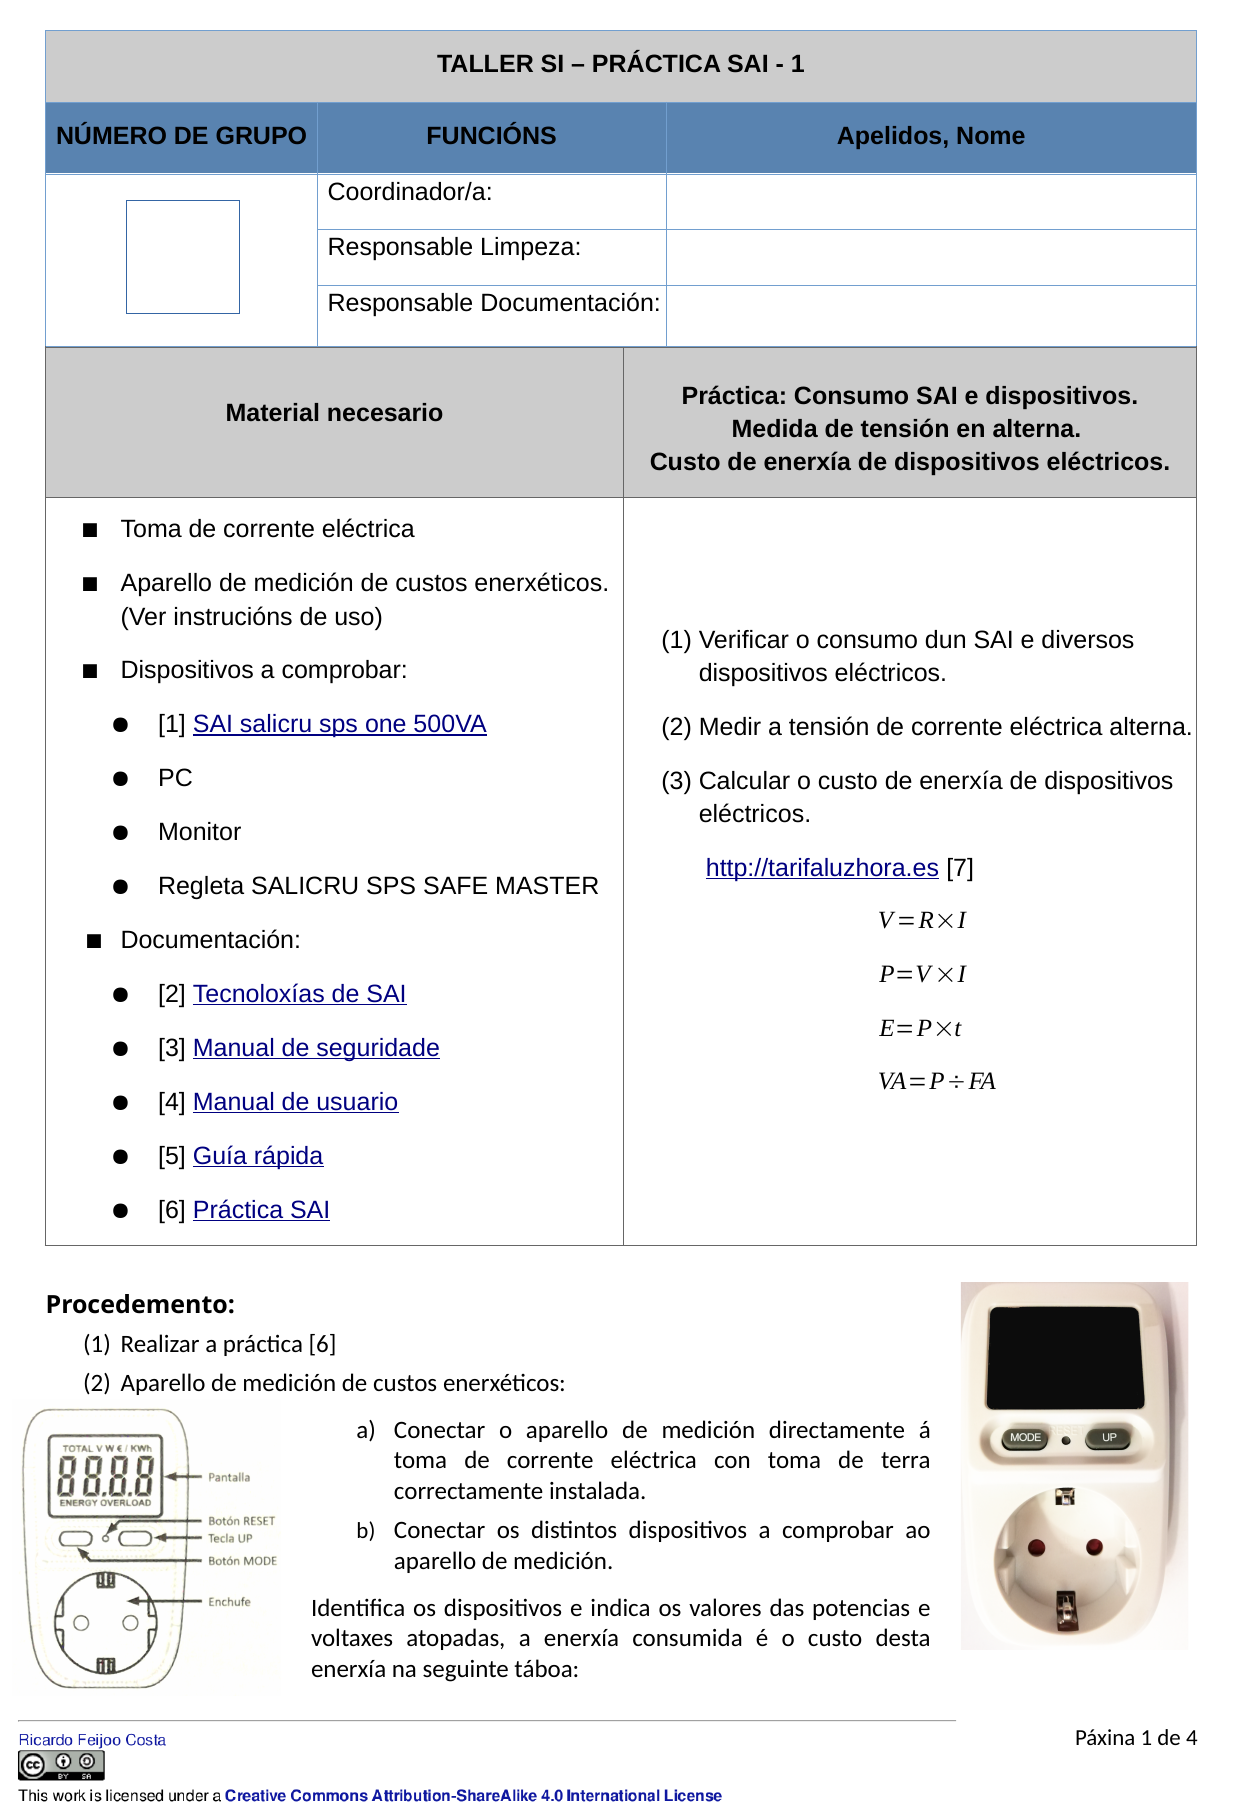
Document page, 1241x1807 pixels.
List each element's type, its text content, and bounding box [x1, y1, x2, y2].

table_cell NÚMERO DE GRUPO [46, 103, 317, 173]
table_cell Responsable Limpeza: [318, 230, 666, 284]
list Conectar o aparello de medición directamente á toma de corrente eléctrica con toma de terra correctamente instalada. [282, 1414, 960, 1506]
table_cell Responsable Documentación: [318, 286, 666, 346]
table_cell Verificar o consumo dun SAI e diversos dispositivos eléctricos. Medir a tensión de corrente eléctrica alterna. Calcular o custo de enerxía de dispositivos eléctricos. http://tarifaluzhora.es [7] [624, 498, 1196, 1245]
table_header Práctica: Consumo SAI e dispositivos. Medida de tensión en alterna. Custo de enerxía de dispositivos eléctricos. [624, 348, 1196, 497]
table_cell Toma de corrente eléctrica Aparello de medición de custos enerxéticos. (Ver instrucións de uso) Dispositivos a comprobar: [1] SAI salicru sps one 500VA PC Monitor Regleta SALICRU SPS SAFE MASTER Documentación: [2] Tecnoloxías de SAI [3] Manual de seguridade [4] Manual de usuario [5] Guía rápida [6] Práctica SAI [46, 498, 623, 1245]
table_cell [667, 286, 1196, 346]
picture [960, 1282, 1189, 1650]
text [1189, 1287, 1197, 1321]
list Realizar a práctica [6] [83, 1328, 960, 1358]
table_header TALLER SI – PRÁCTICA SAI - 1 [46, 31, 1196, 102]
table_cell [667, 175, 1196, 229]
list Identifica os dispositivos e indica os valores das potencias e voltaxes atopadas, a enerxía consumida é o custo desta enerxía na seguinte táboa: [282, 1592, 1197, 1683]
table_cell Apelidos, Nome [667, 103, 1196, 173]
table_cell Coordinador/a: [318, 175, 666, 229]
list Conectar os distintos dispositivos a comprobar ao aparello de medición. [282, 1514, 960, 1575]
picture [12, 1399, 282, 1696]
table_cell [46, 175, 317, 346]
picture [8, 1715, 957, 1806]
table_cell FUNCIÓNS [318, 103, 666, 173]
table_header Material necesario [46, 348, 623, 497]
table_cell [667, 230, 1196, 284]
list Aparello de medición de custos enerxéticos: [83, 1367, 960, 1398]
text Procedemento: [45, 1287, 960, 1321]
